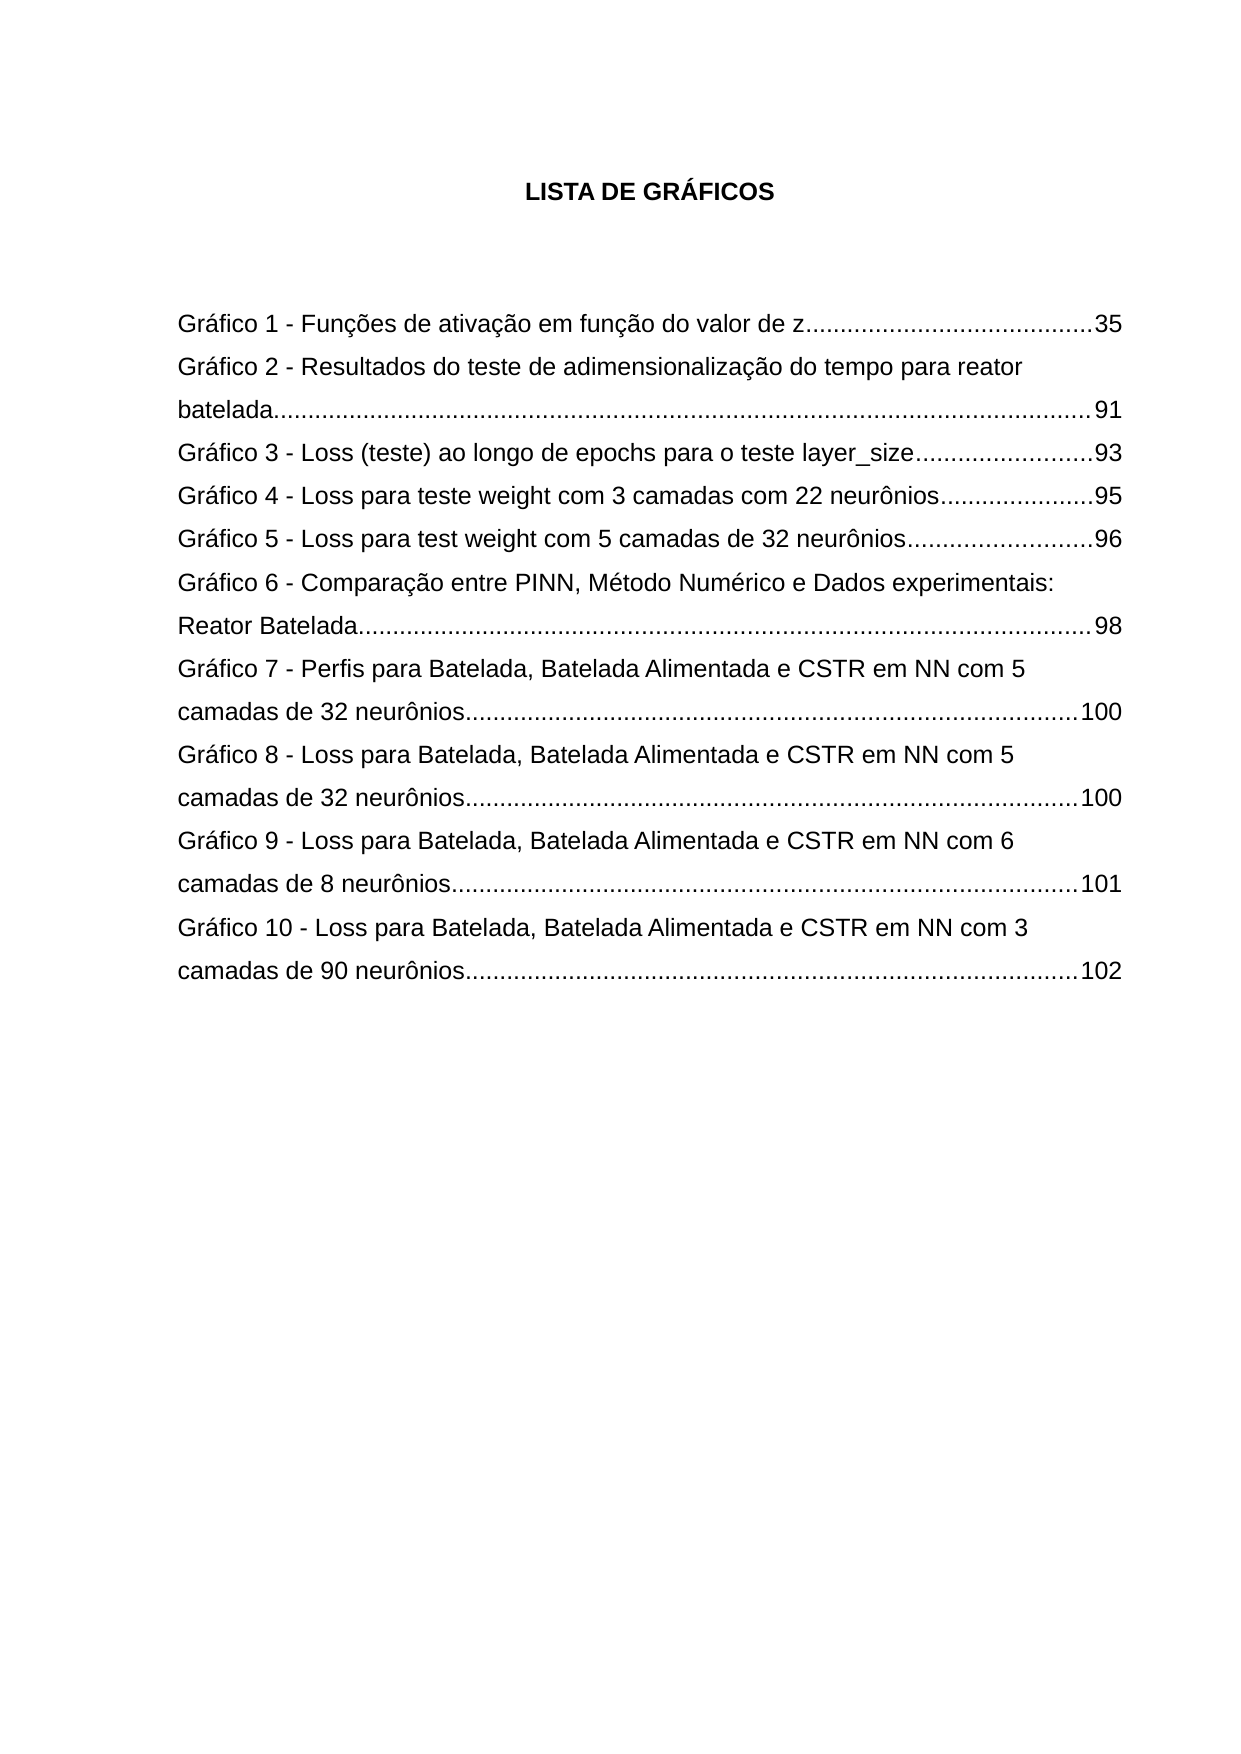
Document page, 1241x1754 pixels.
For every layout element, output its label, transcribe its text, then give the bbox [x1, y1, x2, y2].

text Gráfico 6 - Comparação entre PINN, Método Numérico e Dados experimentais: Reator Batelada 98 [177, 568, 1122, 639]
text Gráfico 8 - Loss para Batelada, Batelada Alimentada e CSTR em NN com 5 camadas de 32 neurônios 100 [177, 740, 1122, 812]
text Gráfico 5 - Loss para test weight com 5 camadas de 32 neurônios 96 [177, 524, 1122, 553]
text Gráfico 3 - Loss (teste) ao longo de epochs para o teste layer_size 93 [177, 438, 1122, 467]
text Gráfico 10 - Loss para Batelada, Batelada Alimentada e CSTR em NN com 3 camadas de 90 neurônios 102 [177, 913, 1122, 984]
subtitle LISTA DE GRÁFICOS [177, 177, 1122, 206]
text Gráfico 7 - Perfis para Batelada, Batelada Alimentada e CSTR em NN com 5 camadas de 32 neurônios 100 [177, 654, 1122, 726]
text Gráfico 2 - Resultados do teste de adimensionalização do tempo para reator batelada 91 [177, 352, 1122, 424]
text Gráfico 1 - Funções de ativação em função do valor de z 35 [177, 309, 1122, 338]
text Gráfico 9 - Loss para Batelada, Batelada Alimentada e CSTR em NN com 6 camadas de 8 neurônios 101 [177, 826, 1122, 898]
text Gráfico 4 - Loss para teste weight com 3 camadas com 22 neurônios 95 [177, 481, 1122, 510]
